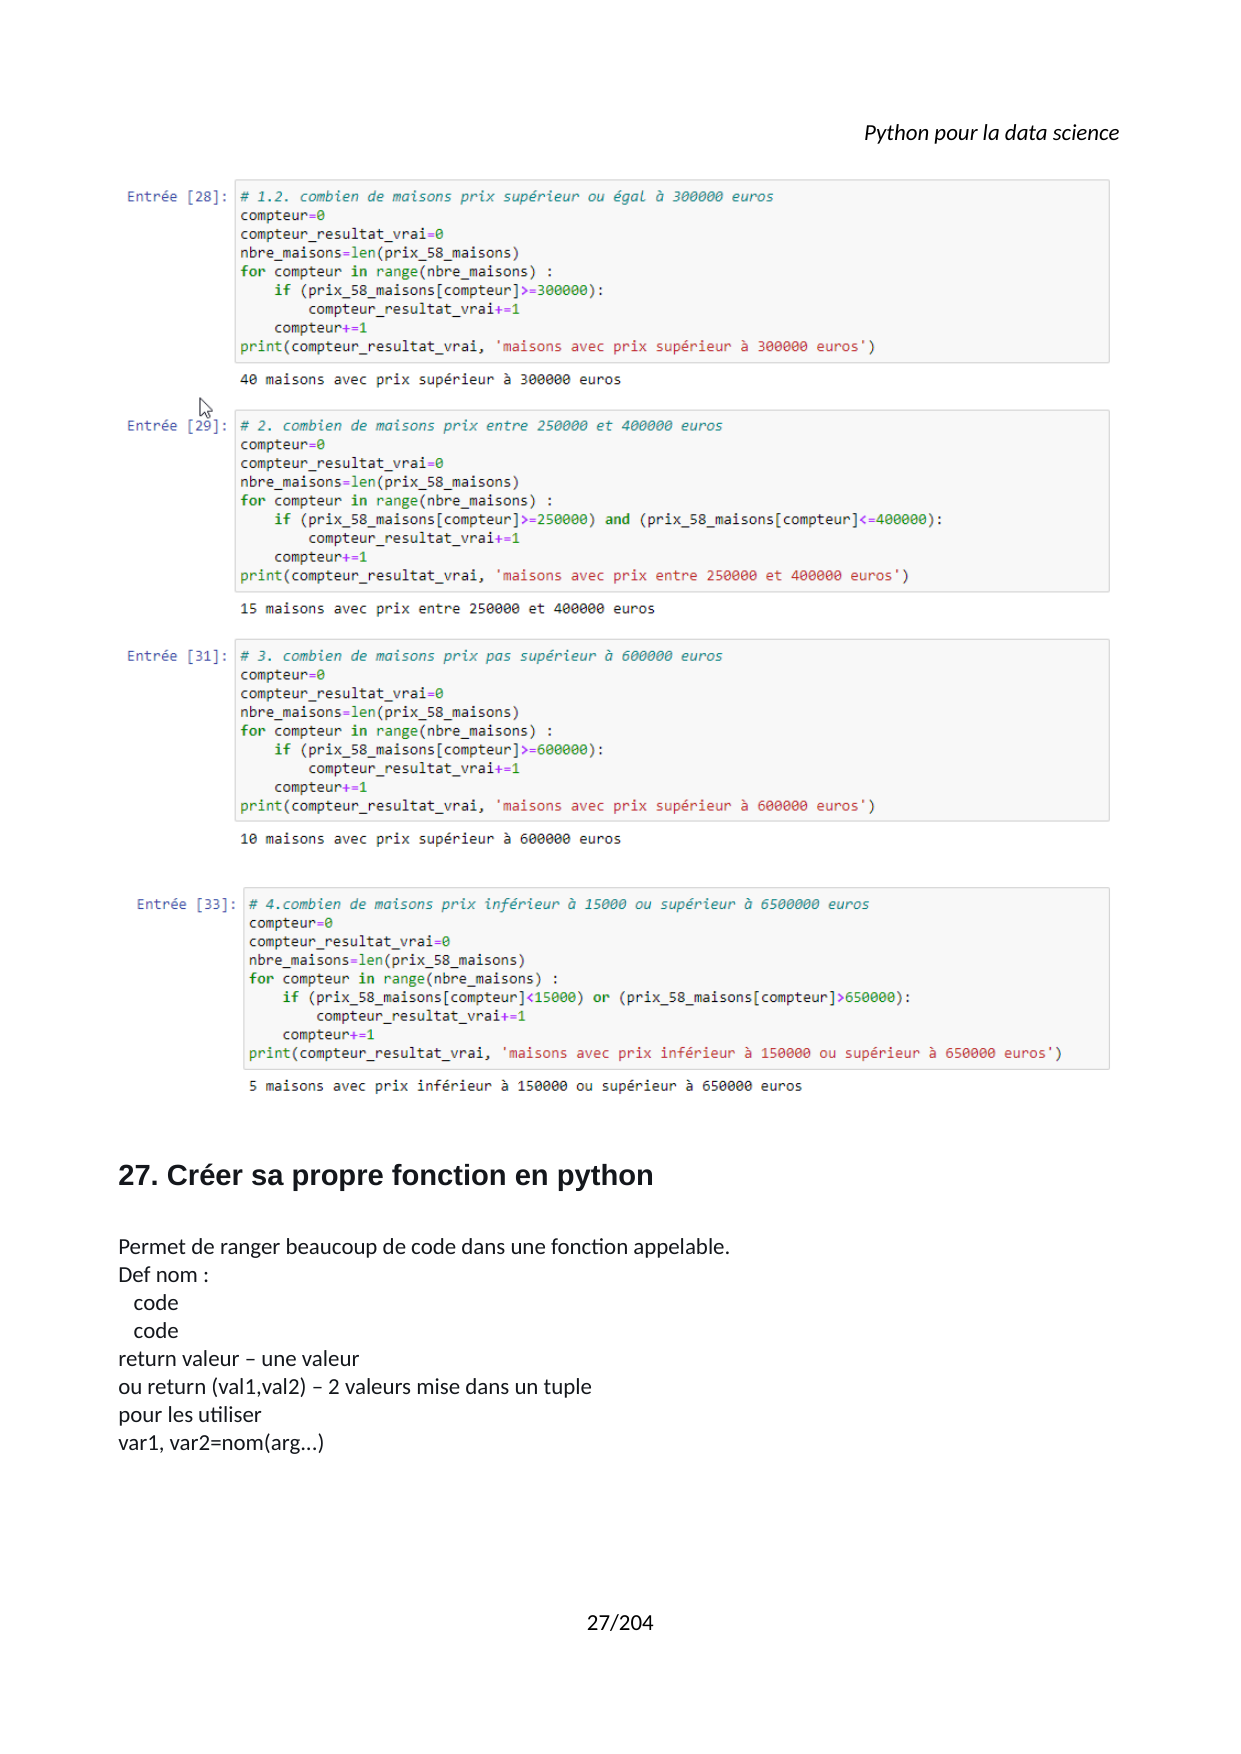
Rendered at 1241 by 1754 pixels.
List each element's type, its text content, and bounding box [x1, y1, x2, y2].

subtitle 27. Créer sa propre fonction en python [118, 1158, 1122, 1192]
picture [118, 886, 1122, 1105]
text Permet de ranger beaucoup de code dans une fonction appelable. [118, 1232, 1122, 1260]
text code [118, 1316, 1122, 1344]
text pour les utiliser [118, 1400, 1122, 1428]
text return valeur – une valeur [118, 1344, 1122, 1372]
picture [118, 175, 1122, 858]
text code [118, 1288, 1122, 1316]
text var1, var2=nom(arg...) [118, 1428, 1122, 1456]
text ou return (val1,val2) – 2 valeurs mise dans un tuple [118, 1372, 1122, 1400]
text Def nom : [118, 1260, 1122, 1288]
